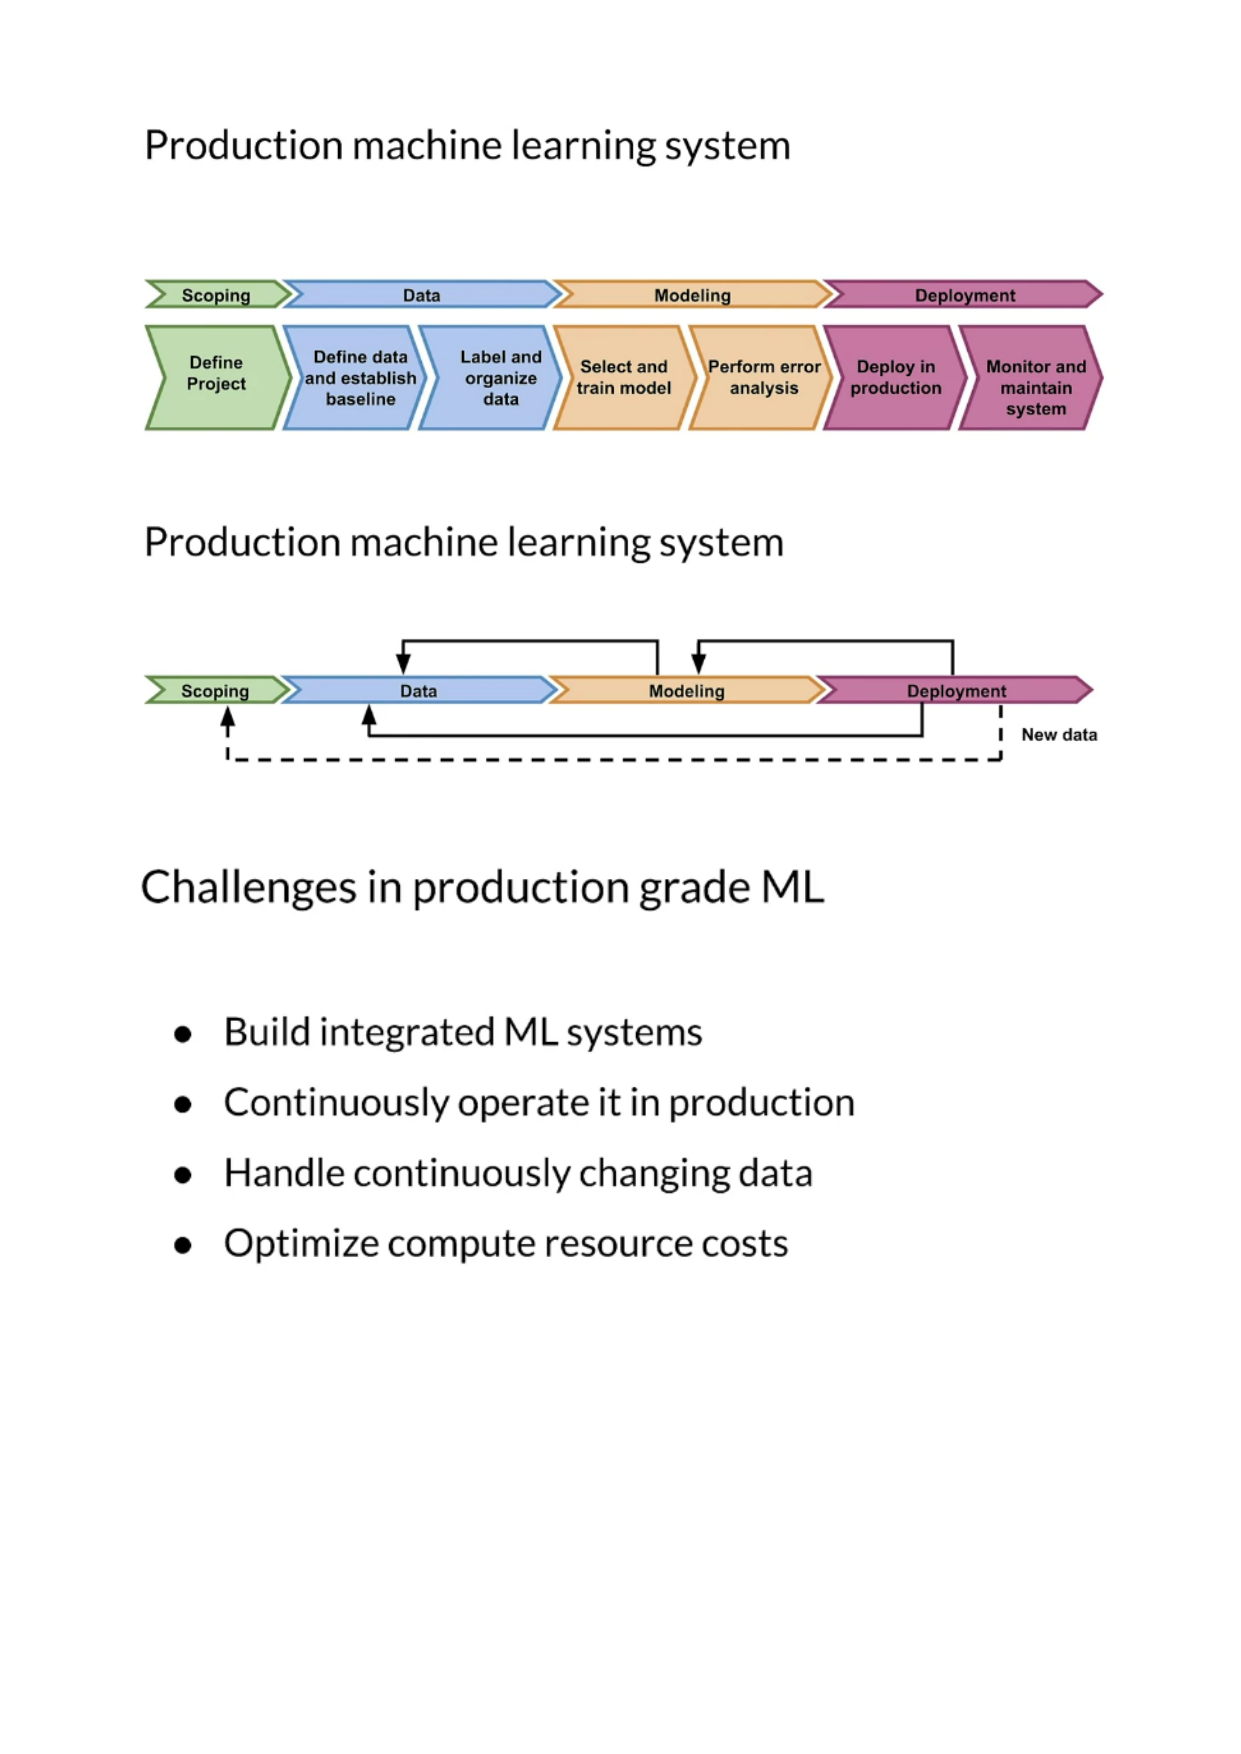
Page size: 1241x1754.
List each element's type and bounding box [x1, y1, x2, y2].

picture [118, 118, 1123, 453]
picture [118, 854, 1123, 1274]
picture [118, 510, 1123, 798]
